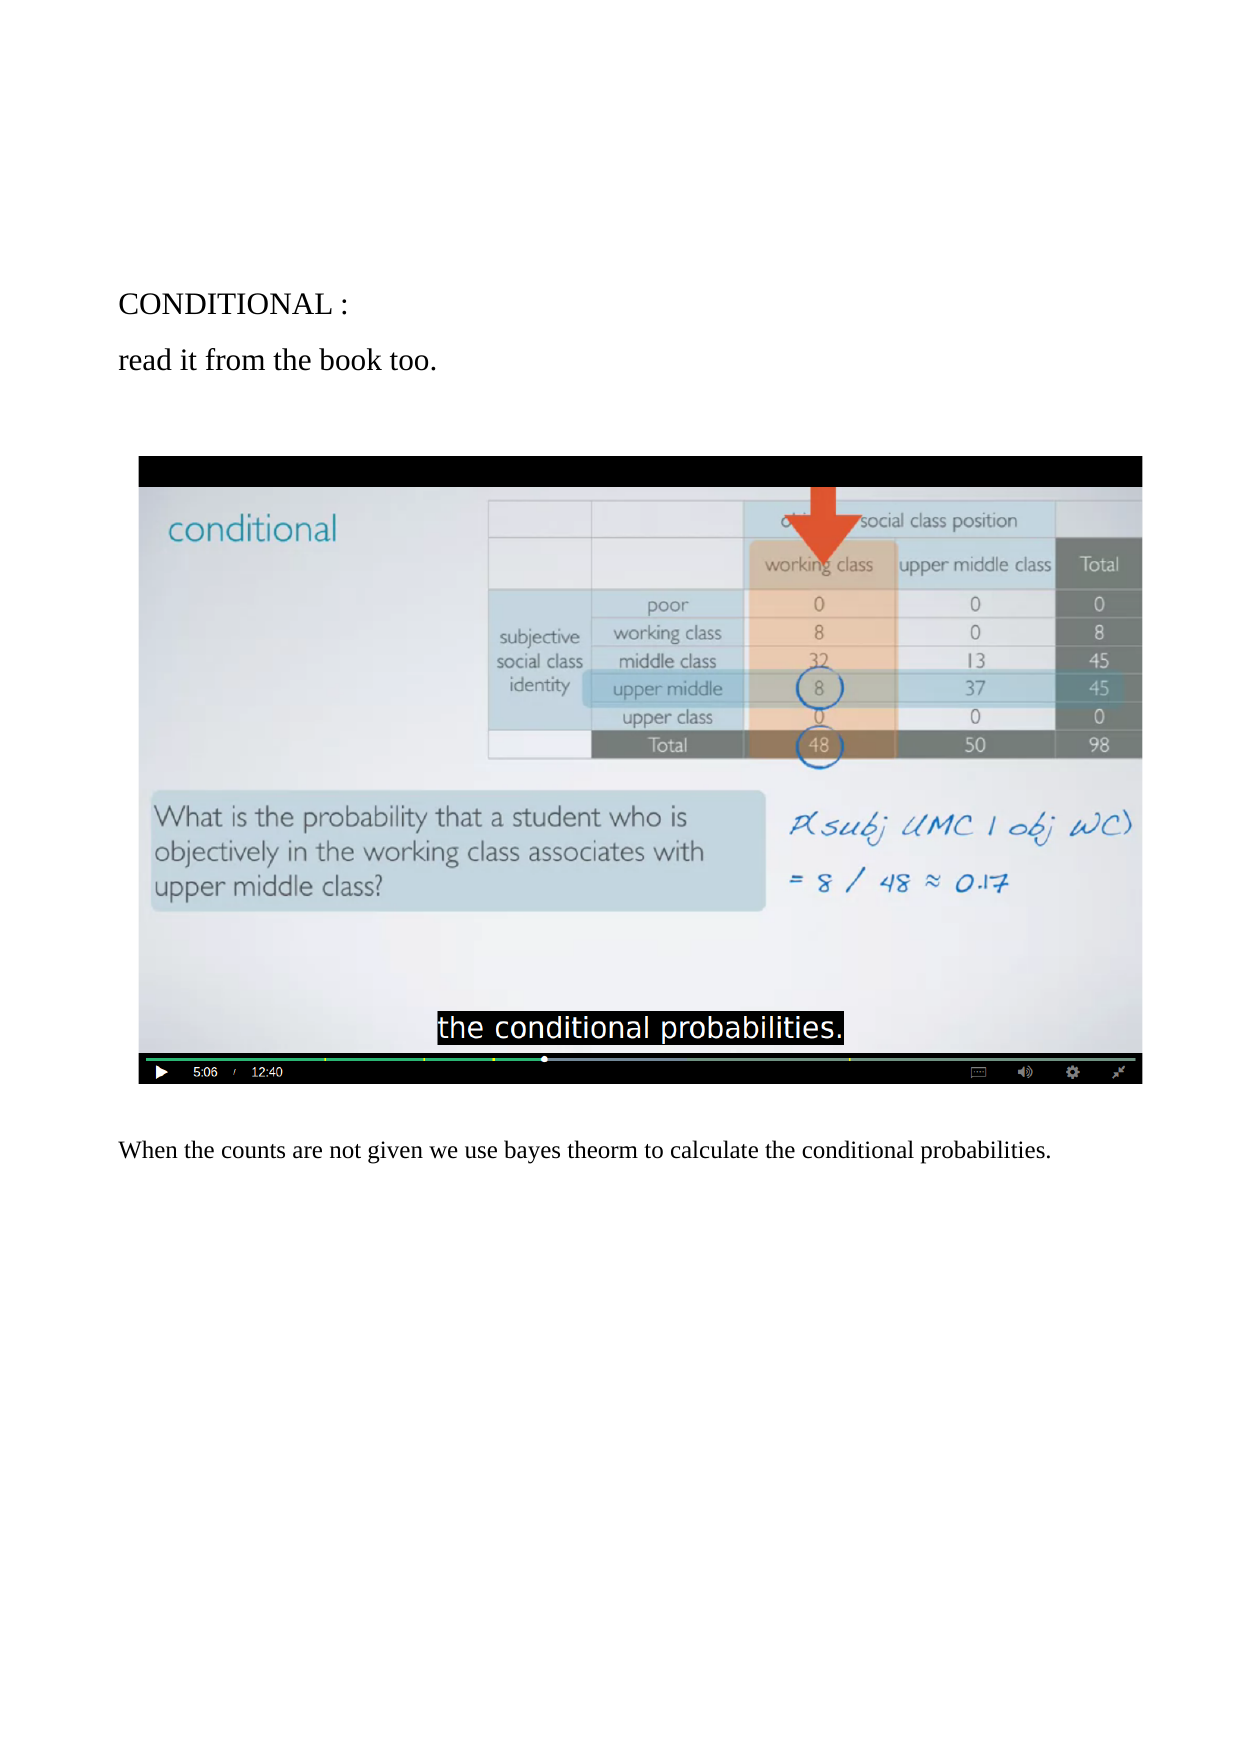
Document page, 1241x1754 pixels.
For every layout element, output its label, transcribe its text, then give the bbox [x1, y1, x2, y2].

picture [138, 456, 1143, 1084]
text read it from the book too. [118, 341, 1122, 377]
text CONDITIONAL : [118, 286, 1122, 322]
text When the counts are not given we use bayes theorm to calculate the conditional probabilities. [118, 1135, 1122, 1164]
